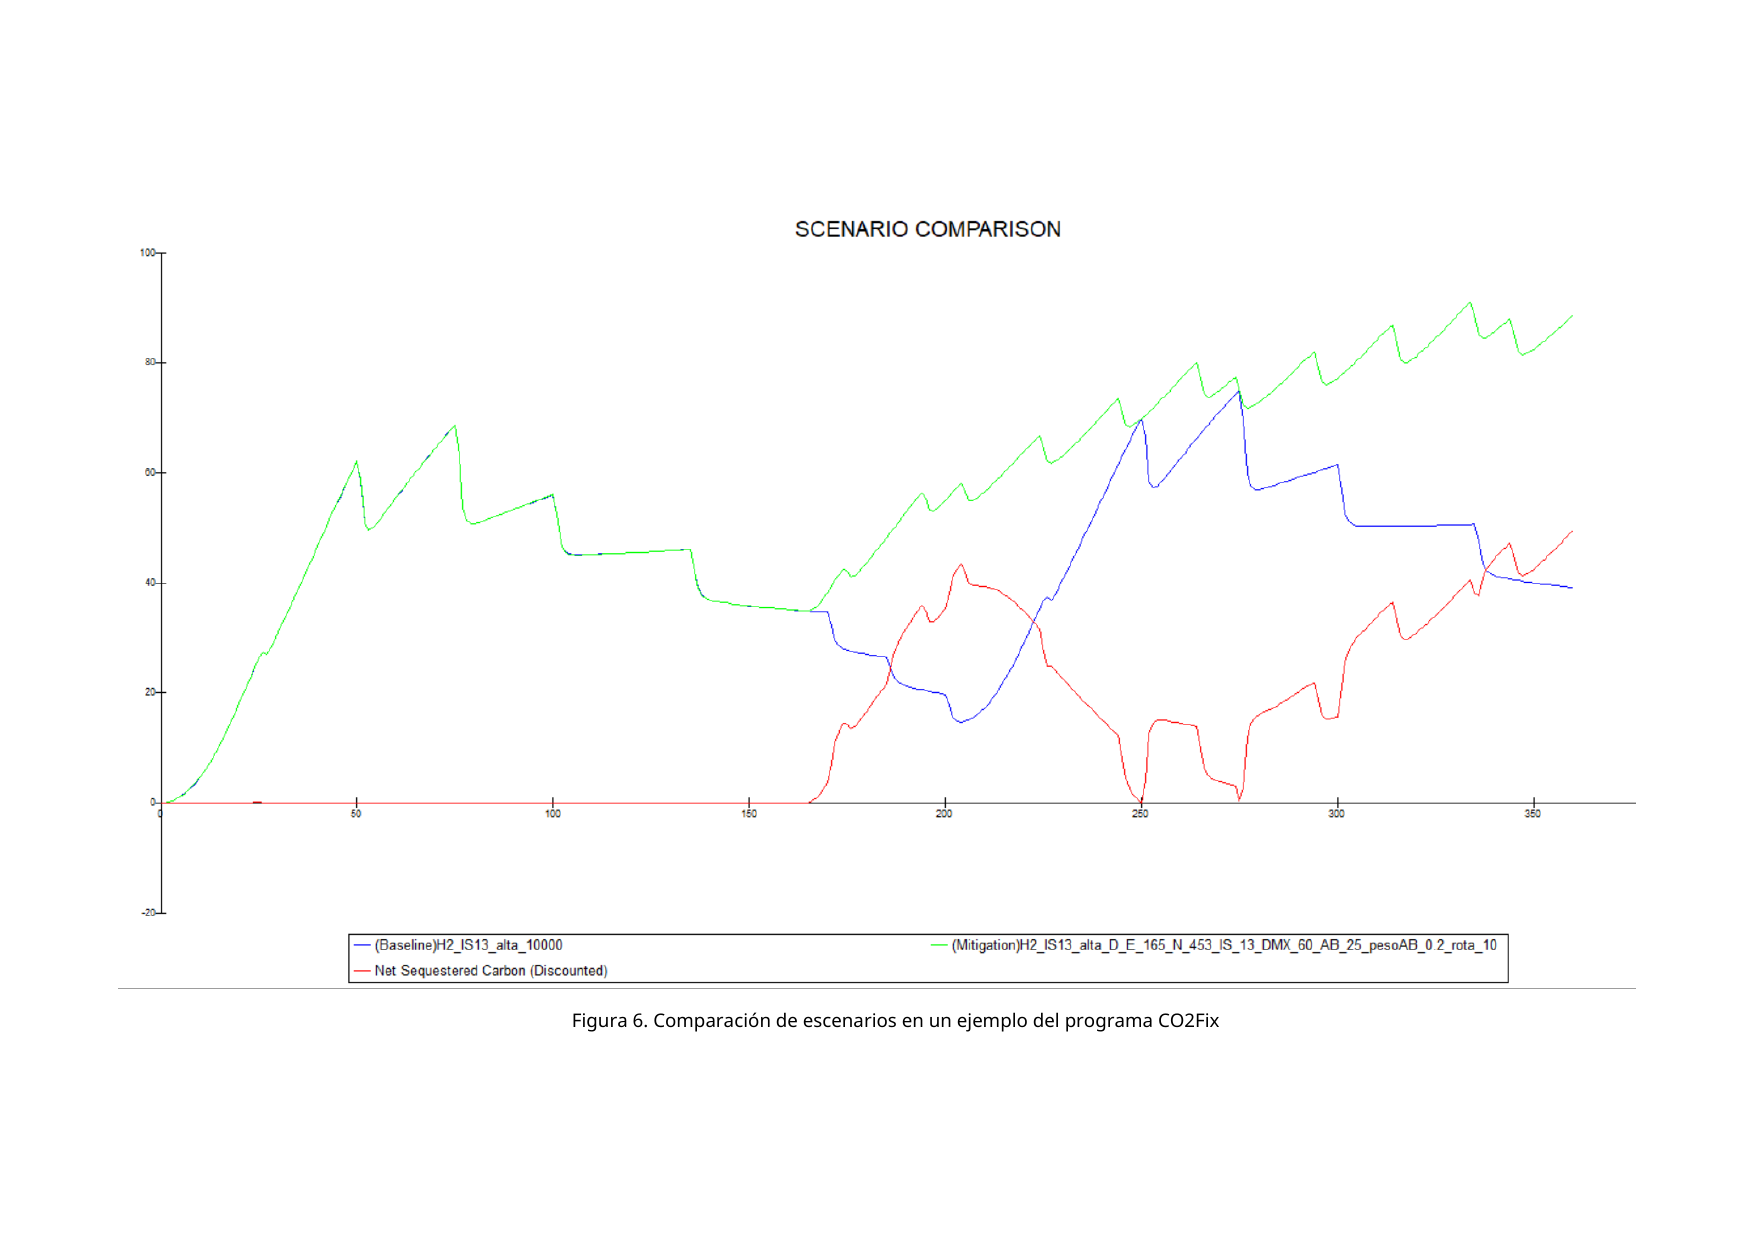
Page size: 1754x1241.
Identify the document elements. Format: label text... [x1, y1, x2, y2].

list Comparación de escenarios en un ejemplo del programa CO2Fix [156, 989, 1636, 1033]
picture [118, 212, 1636, 989]
